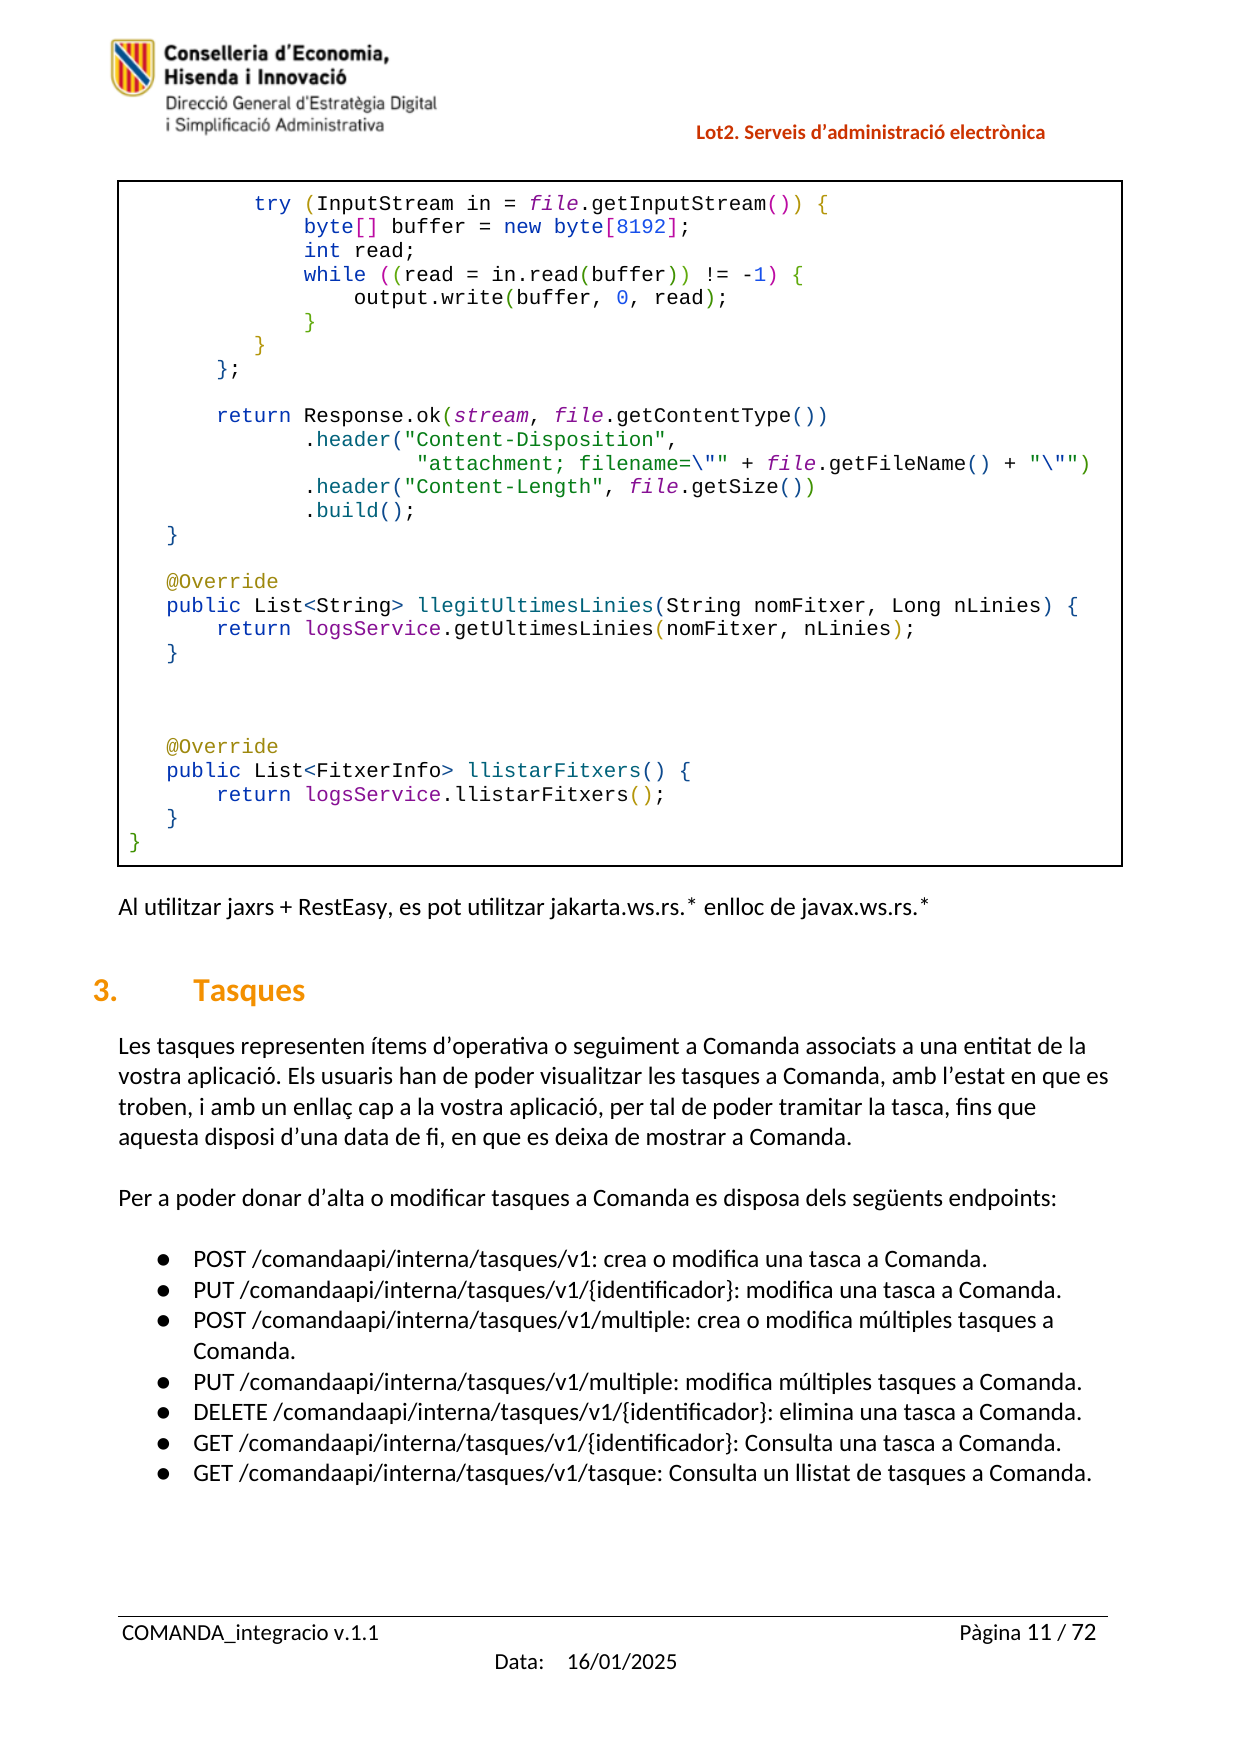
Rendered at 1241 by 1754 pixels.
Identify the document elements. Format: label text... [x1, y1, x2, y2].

list PUT /comandaapi/interna/tasques/v1/{identificador}: modifica una tasca a Comanda. [156, 1274, 1122, 1305]
picture [100, 26, 467, 156]
text Al utilitzar jaxrs + RestEasy, es pot utilitzar jakarta.ws.rs.* enlloc de javax.ws.rs.* [118, 891, 1122, 921]
text Les tasques representen ítems d’operativa o seguiment a Comanda associats a una entitat de la vostra aplicació. Els usuaris han de poder visualitzar les tasques a Comanda, amb l’estat en que es troben, i amb un enllaç cap a la vostra aplicació, per tal de poder tramitar la tasca, fins que aquesta disposi d’una data de fi, en que es deixa de mostrar a Comanda. [118, 1030, 1122, 1152]
list GET /comandaapi/interna/tasques/v1/tasque: Consulta un llistat de tasques a Comanda. [156, 1457, 1122, 1488]
list POST /comandaapi/interna/tasques/v1/multiple: crea o modifica múltiples tasques a Comanda. [156, 1305, 1122, 1366]
list POST /comandaapi/interna/tasques/v1: crea o modifica una tasca a Comanda. [156, 1244, 1122, 1274]
list GET /comandaapi/interna/tasques/v1/{identificador}: Consulta una tasca a Comanda. [156, 1427, 1122, 1457]
list DELETE /comandaapi/interna/tasques/v1/{identificador}: elimina una tasca a Comanda. [156, 1396, 1122, 1427]
table_header try (InputStream in = file.getInputStream()) { byte[] buffer = new byte[8192]; int read; while ((read = in.read(buffer)) != -1) { output.write(buffer, 0, read); } } }; return Response.ok(stream, file.getContentType()) .header("Content-Disposition", "attachment; filename=\"" + file.getFileName() + "\"") .header("Content-Length", file.getSize()) .build(); } @Override public List<String> llegitUltimesLinies(String nomFitxer, Long nLinies) { return logsService.getUltimesLinies(nomFitxer, nLinies); } @Override public List<FitxerInfo> llistarFitxers() { return logsService.llistarFitxers(); } } [119, 182, 1121, 865]
list PUT /comandaapi/interna/tasques/v1/multiple: modifica múltiples tasques a Comanda. [156, 1366, 1122, 1396]
text Per a poder donar d’alta o modificar tasques a Comanda es disposa dels següents endpoints: [118, 1183, 1122, 1213]
subtitle Tasques [118, 969, 1122, 1009]
